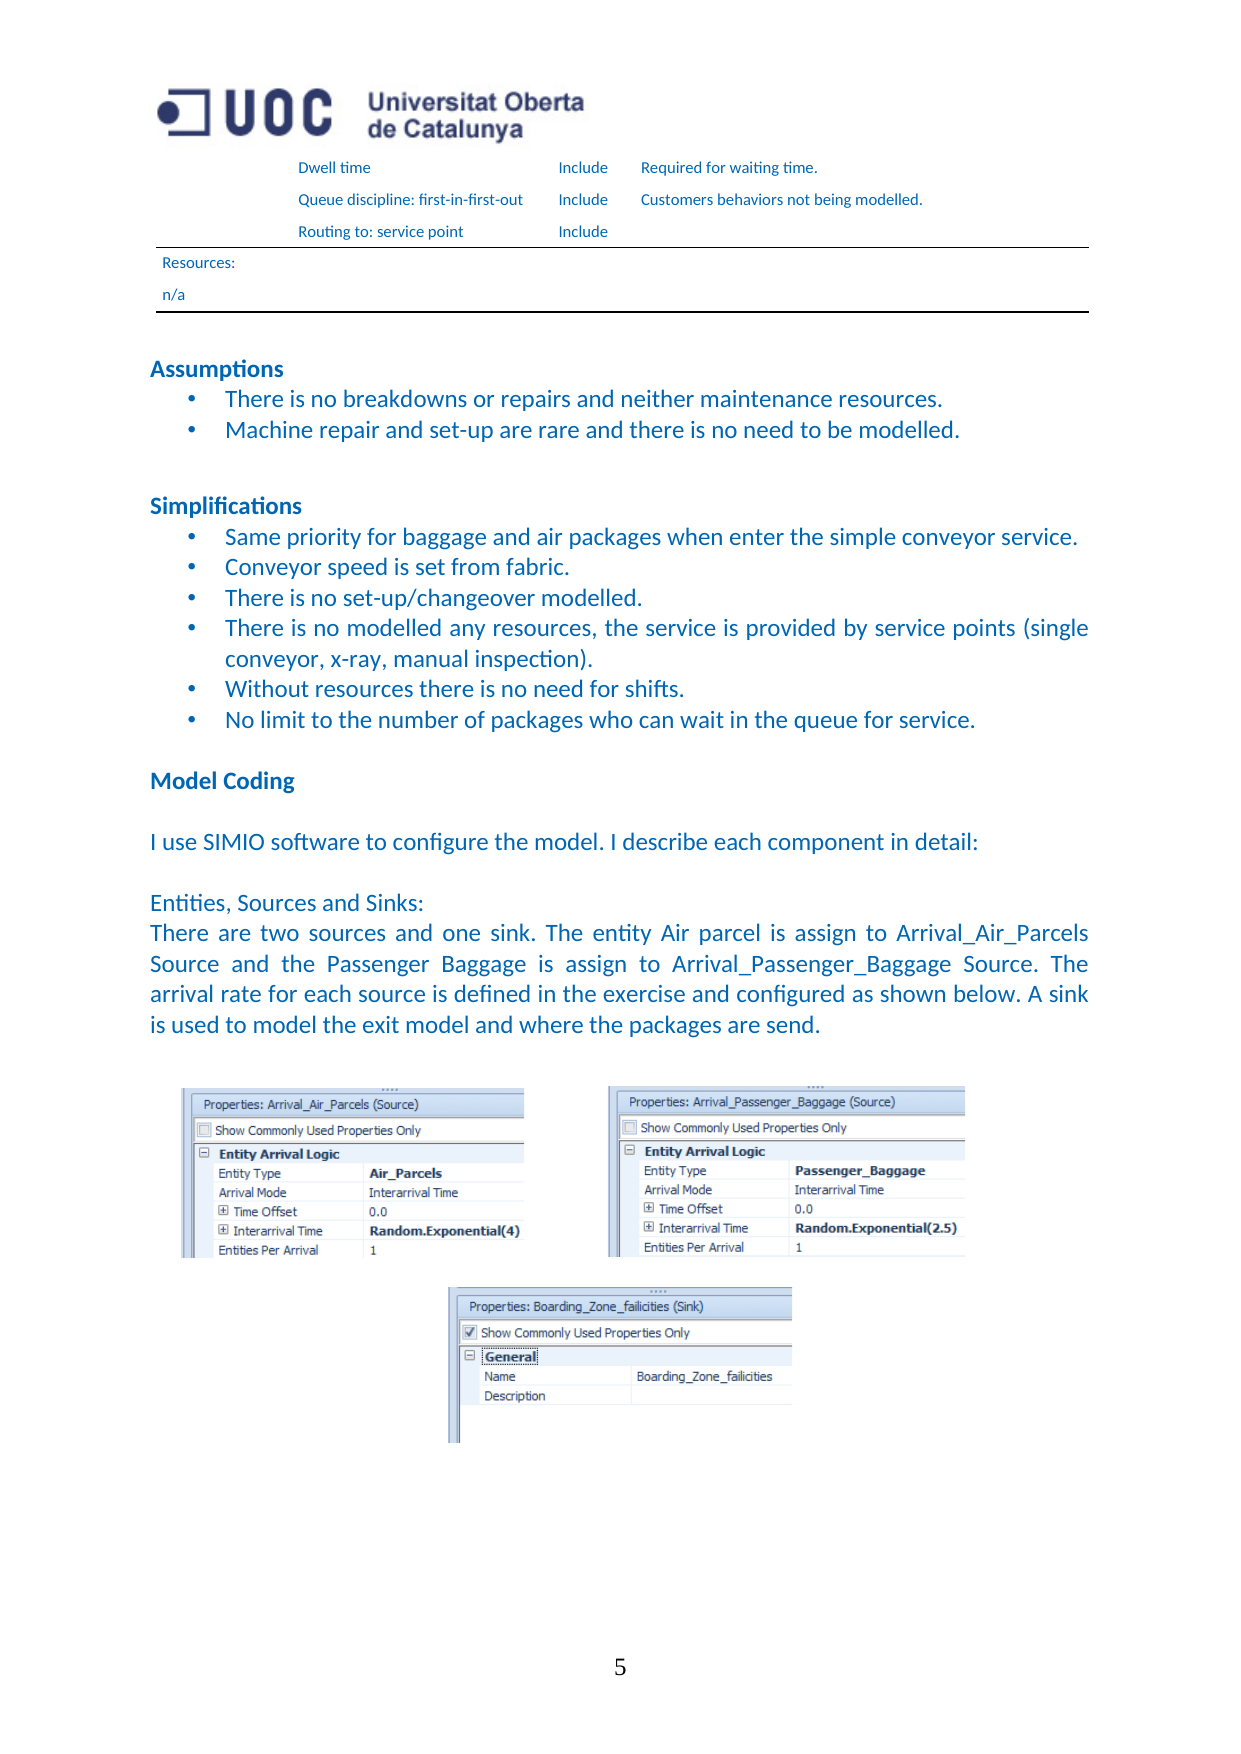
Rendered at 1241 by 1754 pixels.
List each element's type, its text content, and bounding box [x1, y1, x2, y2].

list Conveyor speed is set from fabric. [187, 551, 1090, 582]
text Simplifications [150, 490, 1090, 521]
picture [606, 1287, 655, 1411]
table_cell [156, 152, 292, 183]
text Model Coding [150, 765, 1090, 795]
list Without resources there is no need for shifts. [187, 673, 1090, 704]
table_cell n/a [156, 279, 292, 311]
table_cell Queue discipline: first-in-first-out [293, 184, 552, 215]
table_cell Include [553, 152, 635, 183]
text Assumptions [150, 353, 1090, 383]
table_cell Routing to: service point [293, 215, 552, 247]
table_cell [293, 248, 552, 279]
list There is no set-up/changeover modelled. [187, 582, 1090, 612]
list There is no modelled any resources, the service is provided by service points (single conveyor, x-ray, manual inspection). [187, 612, 1090, 673]
picture [510, 1088, 525, 1227]
table_cell [156, 215, 292, 247]
picture [772, 1086, 823, 1228]
table_cell [635, 279, 1089, 311]
table_cell [635, 215, 1089, 247]
table_cell Include [553, 215, 635, 247]
table_cell Required for waiting time. [635, 152, 1089, 183]
list Machine repair and set-up are rare and there is no need to be modelled. [187, 414, 1090, 444]
table_cell [293, 279, 552, 311]
list There is no breakdowns or repairs and neither maintenance resources. [187, 383, 1090, 414]
table_cell [156, 184, 292, 215]
table_cell [553, 248, 635, 279]
table_cell [635, 248, 1089, 279]
text Entities, Sources and Sinks: [150, 887, 1090, 917]
list Same priority for baggage and air packages when enter the simple conveyor service. [187, 521, 1090, 551]
picture [153, 73, 589, 152]
table_cell Resources: [156, 248, 292, 279]
table_cell Include [553, 184, 635, 215]
table_cell [553, 279, 635, 311]
table_cell Dwell time [293, 152, 552, 183]
table_cell Customers behaviors not being modelled. [635, 184, 1089, 215]
text I use SIMIO software to configure the model. I describe each component in detail: [150, 826, 1090, 856]
list No limit to the number of packages who can wait in the queue for service. [187, 704, 1090, 734]
text There are two sources and one sink. The entity Air parcel is assign to Arrival_Air_Parcels Source and the Passenger Baggage is assign to Arrival_Passenger_Baggage Source. The arrival rate for each source is defined in the exercise and configured as shown below. A sink is used to model the exit model and where the packages are send. [150, 917, 1090, 1039]
